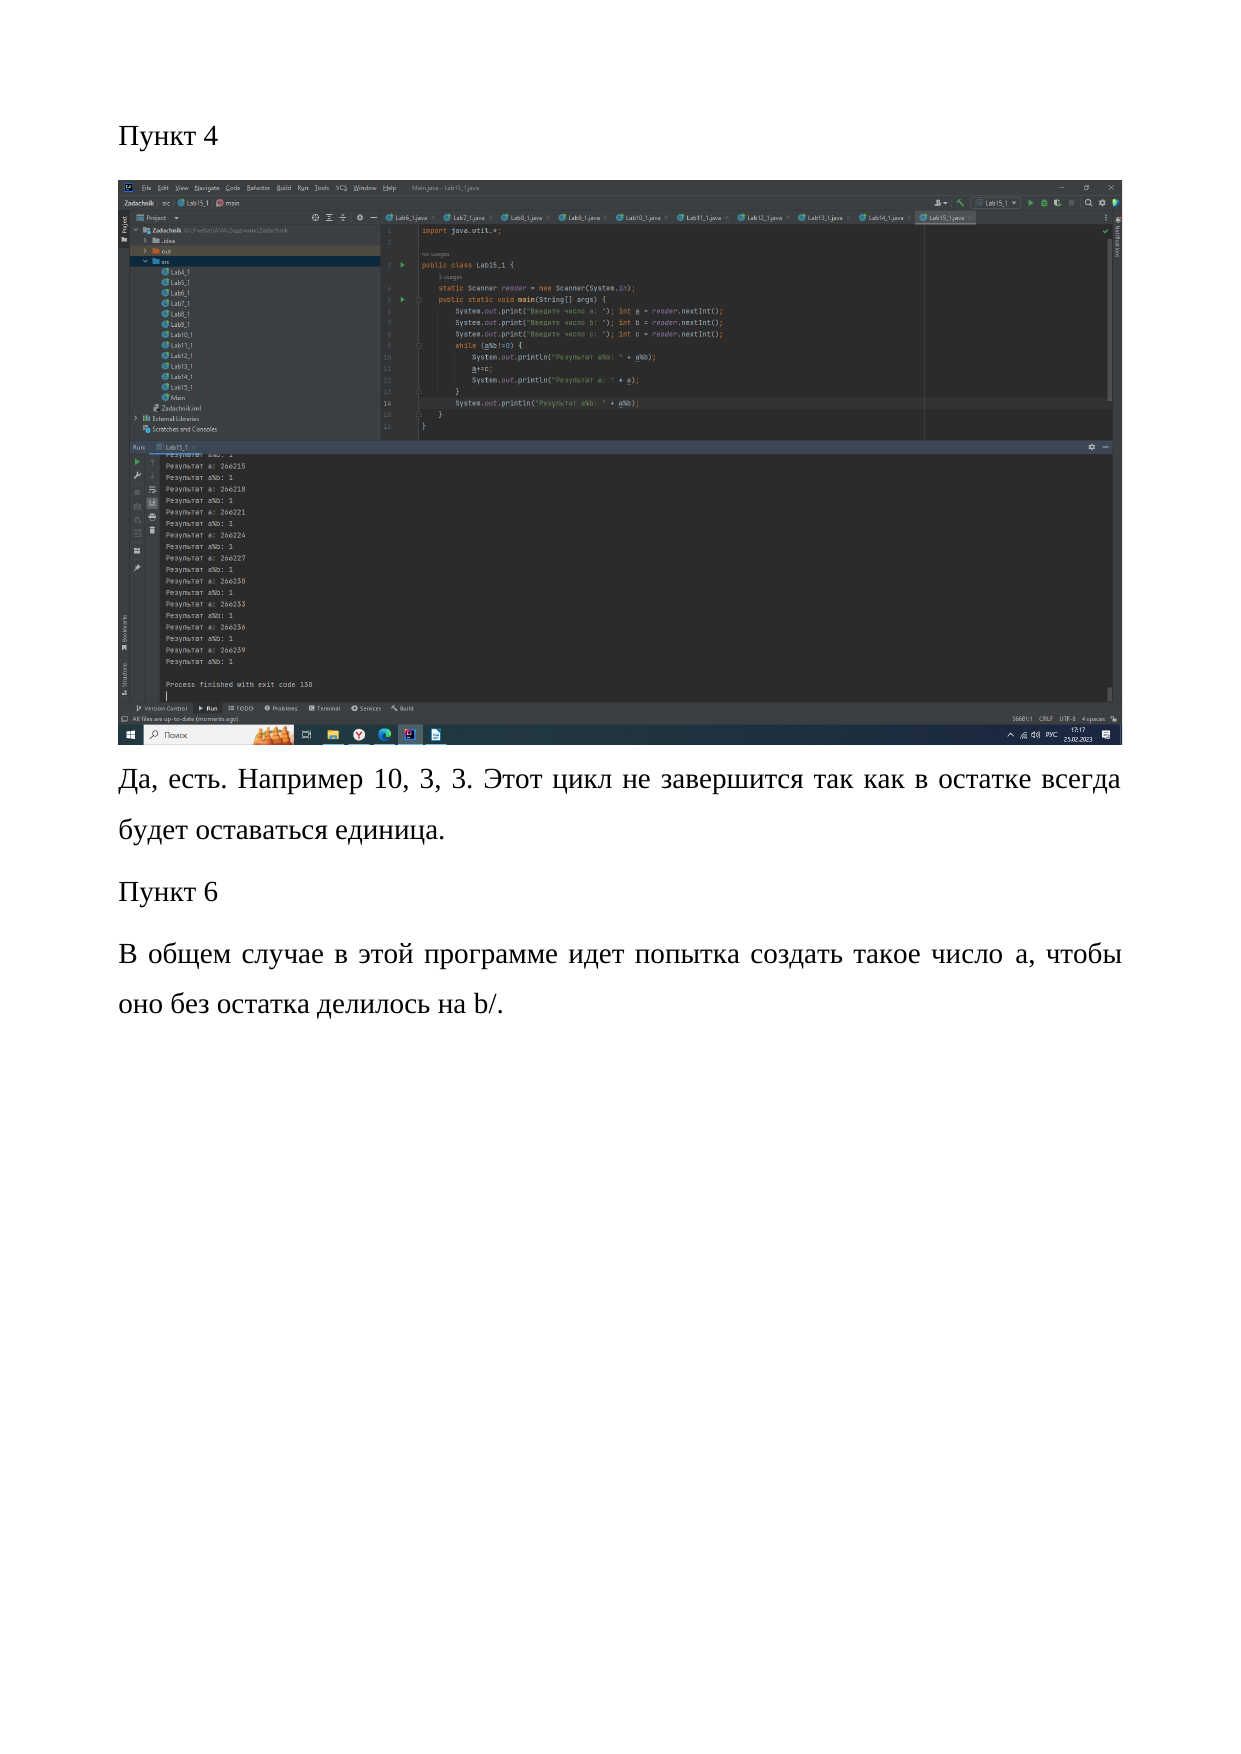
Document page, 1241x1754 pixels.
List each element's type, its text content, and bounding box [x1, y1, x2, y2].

text Да, есть. Например 10, 3, 3. Этот цикл не завершится так как в остатке всегда будет оставаться единица. [118, 745, 1122, 846]
text Пункт 6 [118, 874, 1122, 908]
text В общем случае в этой программе идет попытка создать такое число a, чтобы оно без остатка делилось на b/. [118, 936, 1122, 1020]
picture [118, 180, 1123, 745]
text Пункт 4 [118, 118, 1122, 152]
